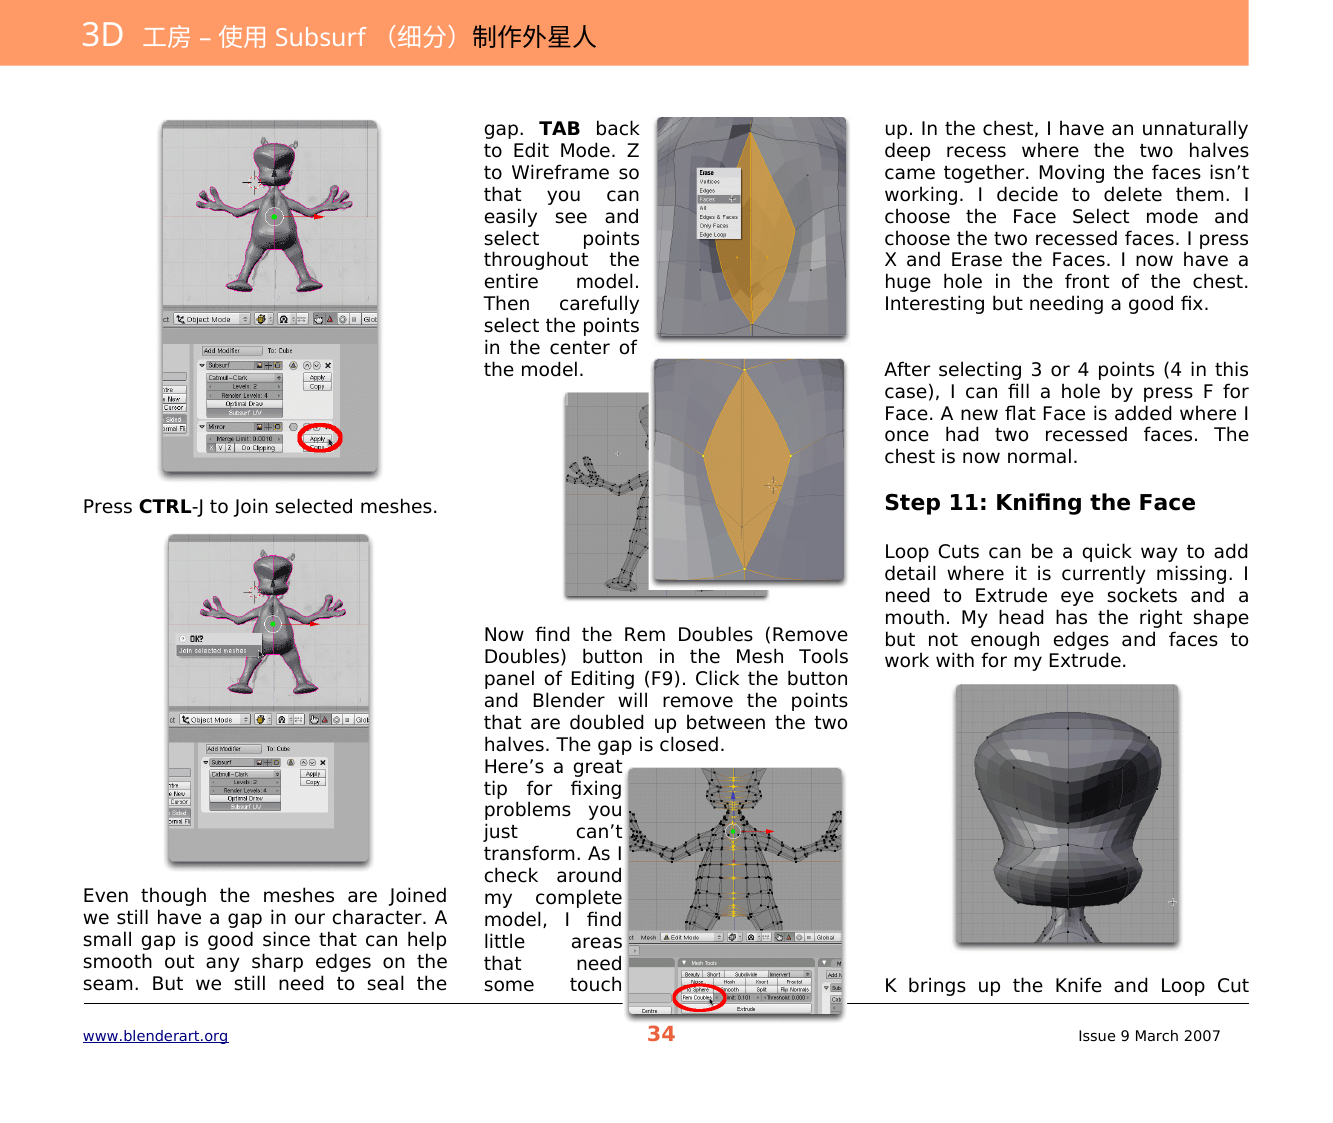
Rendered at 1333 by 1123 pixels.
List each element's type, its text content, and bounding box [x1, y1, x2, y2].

text Step 11: Knifing the Face [884, 490, 1249, 516]
picture [949, 684, 1185, 954]
picture [161, 533, 376, 874]
text Now find the Rem Doubles (Remove Doubles) button in the Mesh Tools panel of Editing (F9). Click the button and Blender will remove the points that are doubled up between the two halves. The gap is closed. [483, 624, 849, 756]
picture [561, 358, 850, 603]
text Here’s a great tip for fixing problems you just can’t transform. As I check around my complete model, I find little areas that need some touch [483, 756, 849, 996]
text Loop Cuts can be a quick way to add detail where it is currently missing. I need to Extrude eye sockets and a mouth. My head has the right shape but not enough edges and faces to work with for my Extrude. [884, 541, 1249, 672]
text up. In the chest, I have an unnaturally deep recess where the two halves came together. Moving the faces isn’t working. I decide to delete them. I choose the Face Select mode and choose the two recessed faces. I press X and Erase the Faces. I now have a huge hole in the front of the chest. Interesting but needing a good fix. [884, 118, 1249, 315]
text gap. TAB back to Edit Mode. Z to Wireframe so that you can easily see and select points throughout the entire model. Then carefully select the points in the center of the model. [483, 118, 849, 381]
text After selecting 3 or 4 points (4 in this case), I can fill a hole by press F for Face. A new flat Face is added where I once had two recessed faces. The chest is now normal. [884, 359, 1249, 468]
picture [154, 119, 385, 485]
text Even though the meshes are Joined we still have a gap in our character. A small gap is good since that can help smooth out any sharp edges on the seam. But we still need to seal the [83, 518, 448, 995]
text K brings up the Knife and Loop Cut [884, 975, 1249, 997]
text Press CTRL-J to Join selected meshes. [83, 118, 448, 518]
picture [622, 767, 848, 1025]
picture [651, 117, 852, 346]
